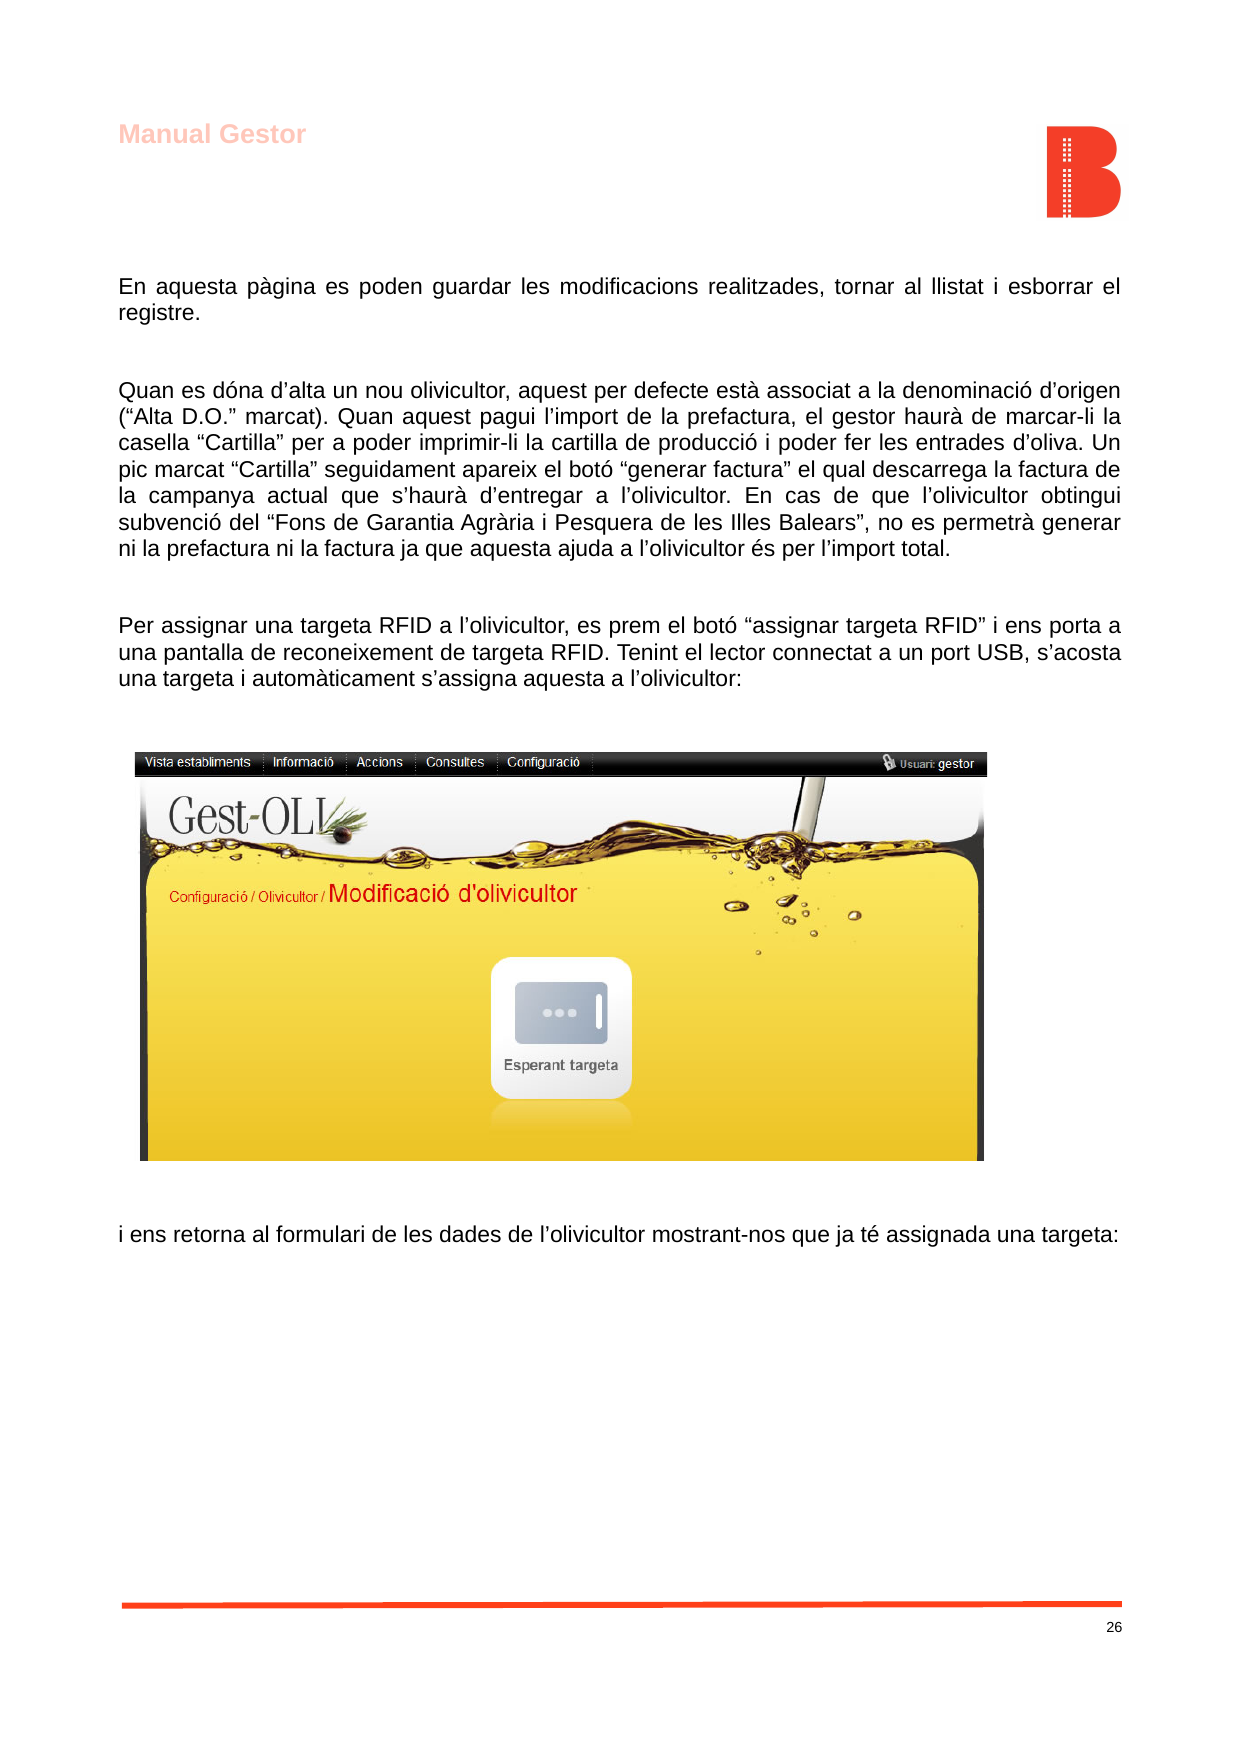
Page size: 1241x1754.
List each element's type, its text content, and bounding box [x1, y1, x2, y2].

picture [134, 752, 988, 1161]
picture [1036, 124, 1130, 221]
text En aquesta pàgina es poden guardar les modificacions realitzades, tornar al llistat i esborrar el registre. [118, 273, 1122, 325]
text i ens retorna al formulari de les dades de l’olivicultor mostrant-nos que ja té assignada una targeta: [118, 1221, 1122, 1247]
text Per assignar una targeta RFID a l’olivicultor, es prem el botó “assignar targeta RFID” i ens porta a una pantalla de reconeixement de targeta RFID. Tenint el lector connectat a un port USB, s’acosta una targeta i automàticament s’assigna aquesta a l’olivicultor: [118, 612, 1122, 692]
text Quan es dóna d’alta un nou olivicultor, aquest per defecte està associat a la denominació d’origen (“Alta D.O.” marcat). Quan aquest pagui l’import de la prefactura, el gestor haurà de marcar-li la casella “Cartilla” per a poder imprimir-li la cartilla de producció i poder fer les entrades d’oliva. Un pic marcat “Cartilla” seguidament apareix el botó “generar factura” el qual descarrega la factura de la campanya actual que s’haurà d’entregar a l’olivicultor. En cas de que l’olivicultor obtingui subvenció del “Fons de Garantia Agrària i Pesquera de les Illes Balears”, no es permetrà generar ni la prefactura ni la factura ja que aquesta ajuda a l’olivicultor és per l’import total. [118, 377, 1122, 561]
